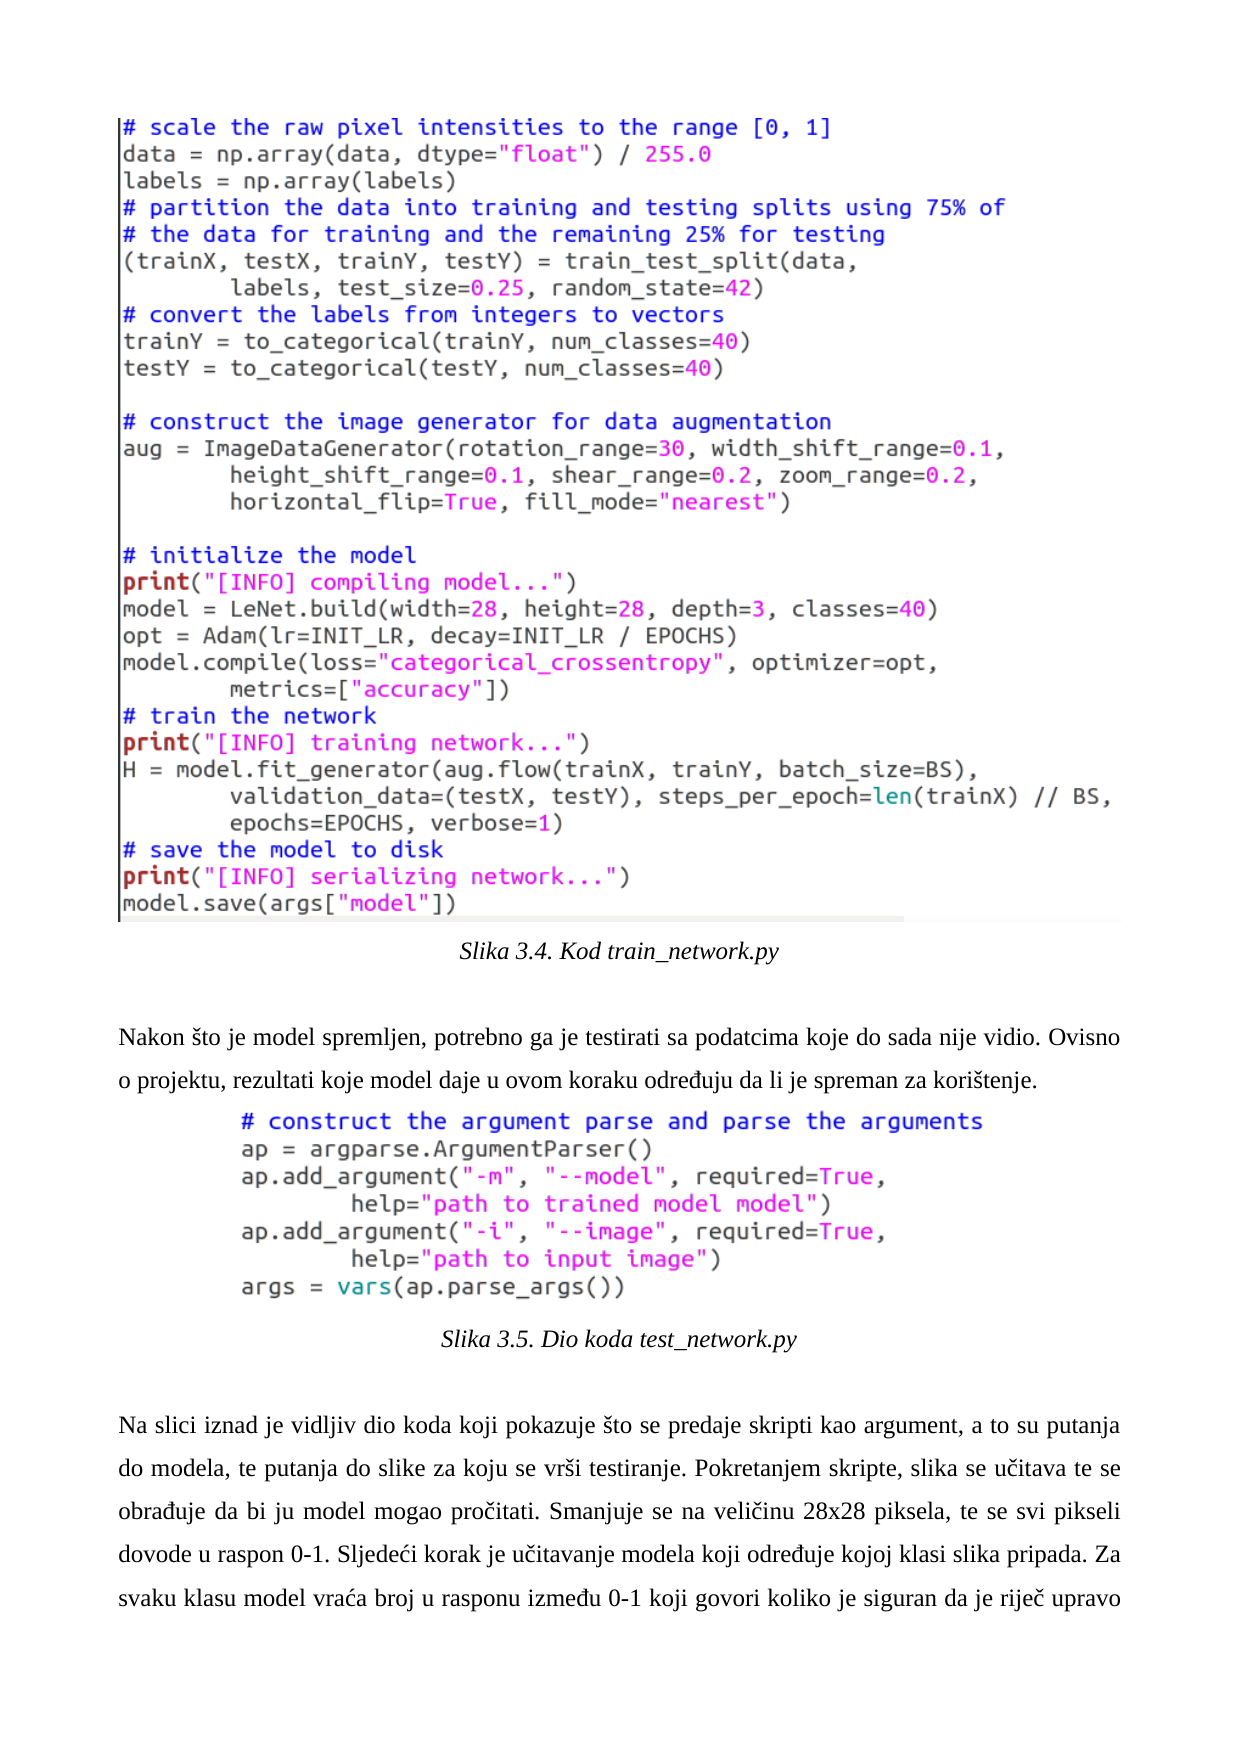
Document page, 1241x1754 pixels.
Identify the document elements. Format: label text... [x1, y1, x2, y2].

text Na slici iznad je vidljiv dio koda koji pokazuje što se predaje skripti kao argument, a to su putanja do modela, te putanja do slike za koju se vrši testiranje. Pokretanjem skripte, slika se učitava te se obrađuje da bi ju model mogao pročitati. Smanjuje se na veličinu 28x28 piksela, te se svi pikseli dovode u raspon 0-1. Sljedeći korak je učitavanje modela koji određuje kojoj klasi slika pripada. Za svaku klasu model vraća broj u rasponu između 0-1 koji govori koliko je siguran da je riječ upravo [118, 1410, 1122, 1611]
text Slika 3.4. Kod train_network.py [118, 922, 1122, 964]
picture [118, 118, 1123, 922]
picture [241, 1108, 999, 1302]
text Nakon što je model spremljen, potrebno ga je testirati sa podatcima koje do sada nije vidio. Ovisno o projektu, rezultati koje model daje u ovom koraku određuju da li je spreman za korištenje. [118, 1022, 1122, 1094]
text Slika 3.5. Dio koda test_network.py [118, 1324, 1122, 1353]
